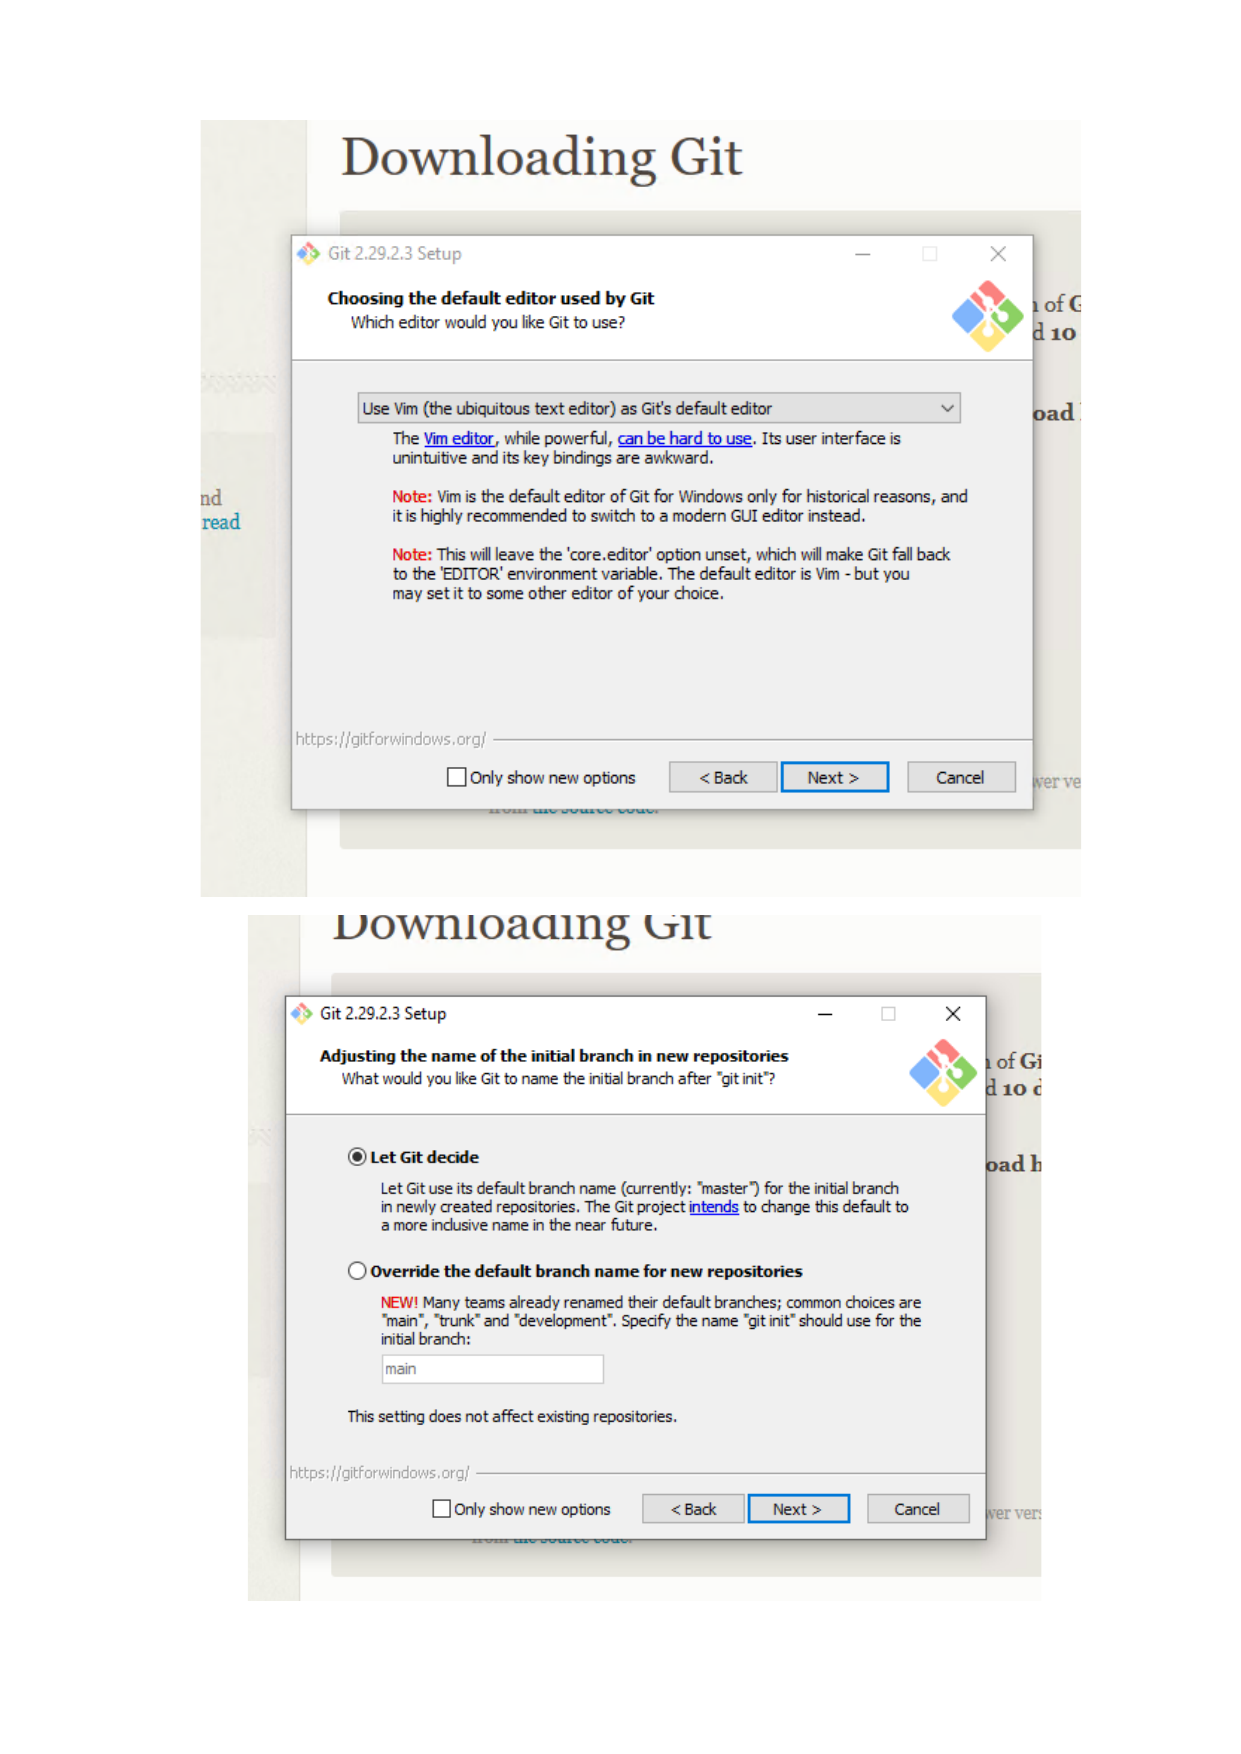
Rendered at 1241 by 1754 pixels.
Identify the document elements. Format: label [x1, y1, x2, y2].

picture [247, 915, 1042, 1601]
picture [200, 120, 1082, 897]
